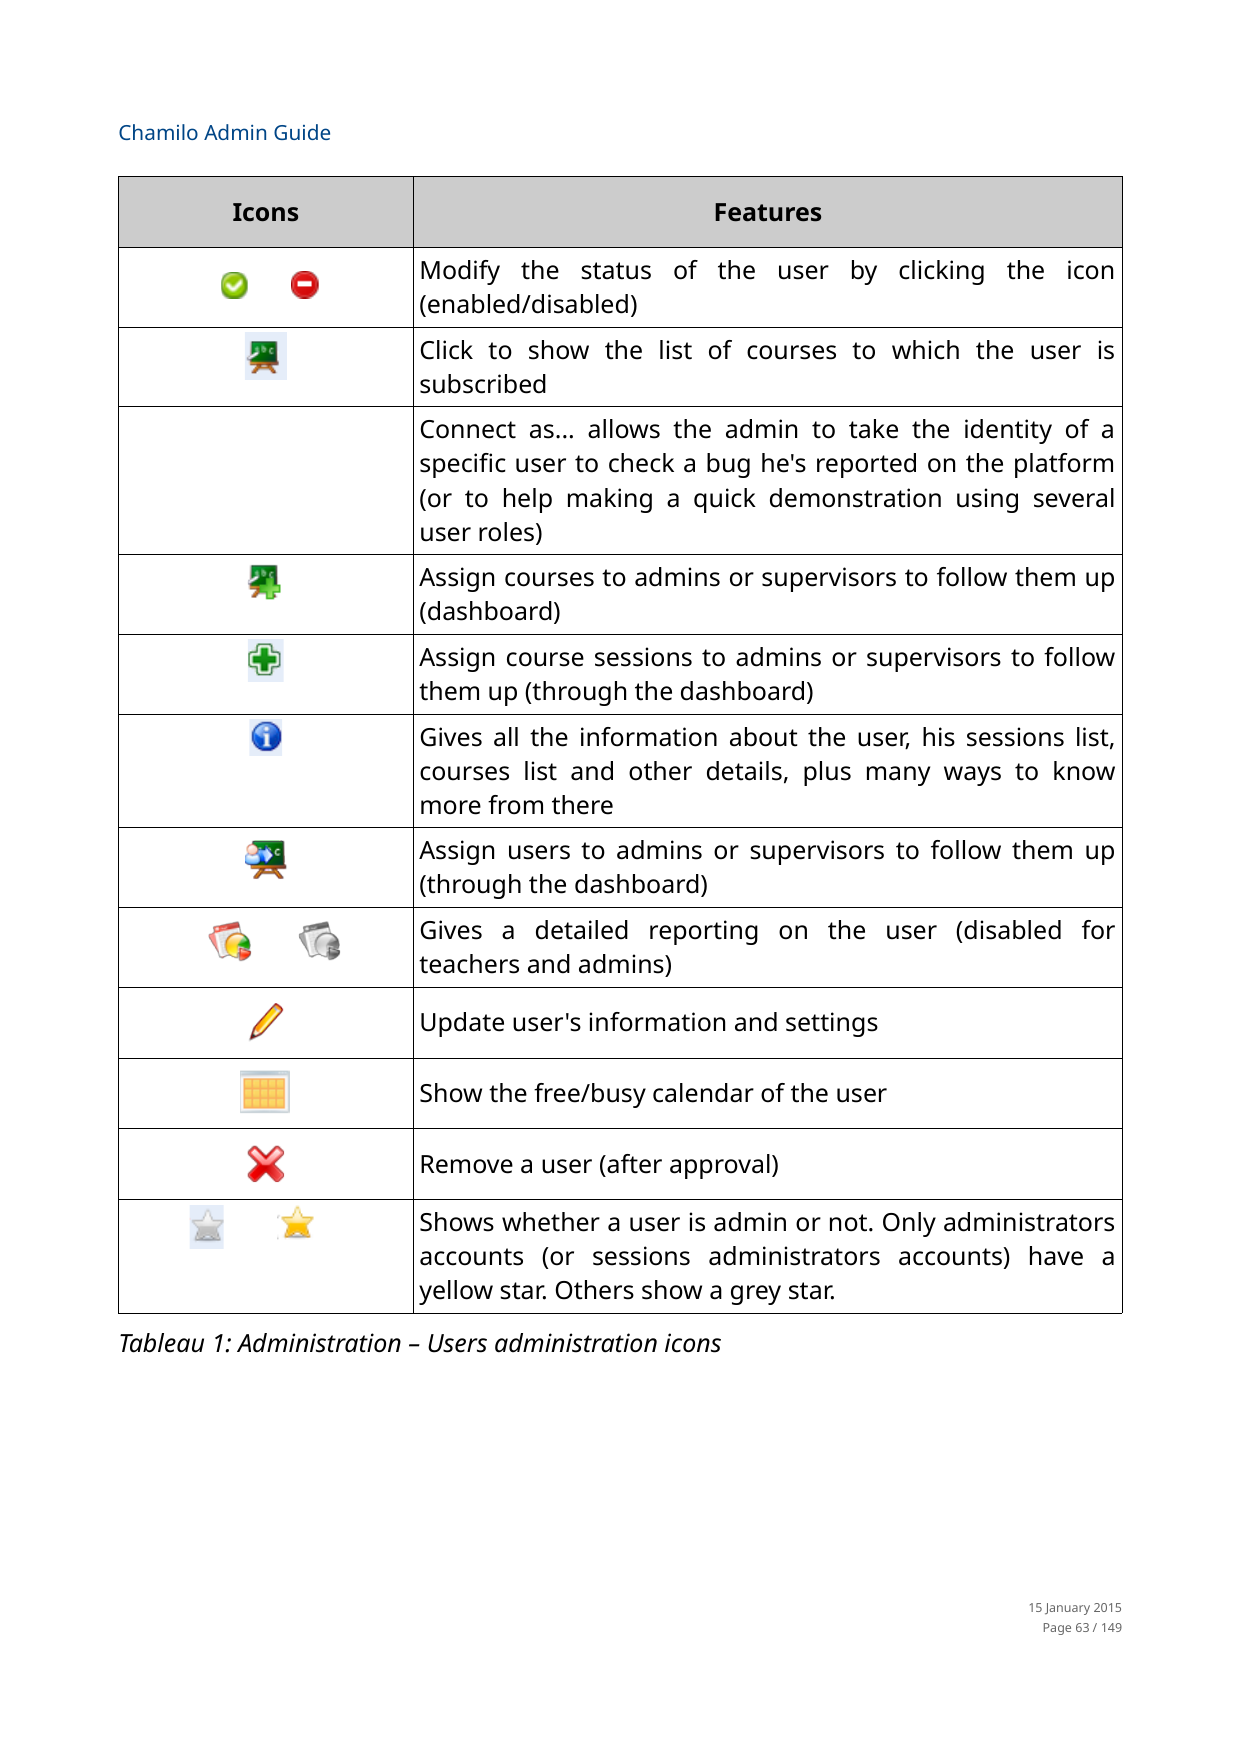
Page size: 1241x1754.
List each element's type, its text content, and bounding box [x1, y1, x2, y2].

table_cell Assign course sessions to admins or supervisors to follow them up (through the dashboard) [414, 635, 1122, 713]
table_cell Assign courses to admins or supervisors to follow them up (dashboard) [414, 555, 1122, 634]
picture [298, 920, 341, 962]
picture [277, 1205, 317, 1246]
picture [245, 1143, 287, 1185]
table_cell Show the free/busy calendar of the user [414, 1059, 1122, 1128]
table_cell [119, 1200, 413, 1313]
table_cell [119, 635, 413, 639]
table_cell Modify the status of the user by clicking the icon (enabled/disabled) [414, 248, 1122, 327]
table_header Features [414, 177, 1122, 247]
table_header Icons [119, 177, 413, 247]
table_cell [119, 1129, 413, 1199]
table_cell Shows whether a user is admin or not. Only administrators accounts (or sessions administrators accounts) have a yellow star. Others show a grey star. [414, 1200, 1122, 1313]
table_cell [119, 333, 413, 406]
table_cell Gives all the information about the user, his sessions list, courses list and other details, plus many ways to know more from there [414, 715, 1122, 827]
table_cell Click to show the list of courses to which the user is subscribed [414, 328, 1122, 406]
picture [247, 639, 284, 682]
picture [240, 1069, 290, 1120]
table_cell Update user's information and settings [414, 988, 1122, 1057]
picture [291, 271, 319, 299]
picture [245, 838, 289, 882]
table_cell [119, 828, 413, 907]
table_cell Gives a detailed reporting on the user (disabled for teachers and admins) [414, 908, 1122, 987]
picture [249, 719, 283, 756]
table_cell [119, 640, 413, 713]
picture [246, 1003, 285, 1042]
picture [208, 920, 252, 963]
table_cell [119, 1059, 413, 1128]
table_cell Assign users to admins or supervisors to follow them up (through the dashboard) [414, 828, 1122, 907]
table_cell [119, 248, 413, 327]
table_cell [119, 555, 413, 634]
picture [189, 1205, 224, 1249]
text Tableau 1: Administration – Users administration icons [118, 1325, 1122, 1359]
table_cell [119, 908, 413, 987]
table_cell [119, 328, 413, 332]
table_cell [119, 407, 413, 554]
picture [247, 560, 284, 606]
table_cell Connect as... allows the admin to take the identity of a specific user to check a bug he's reported on the platform (or to help making a quick demonstration using several user roles) [414, 407, 1122, 554]
table_cell [119, 715, 413, 827]
picture [244, 332, 287, 380]
picture [221, 272, 248, 299]
table_cell [119, 988, 413, 1057]
table_cell Remove a user (after approval) [414, 1129, 1122, 1199]
